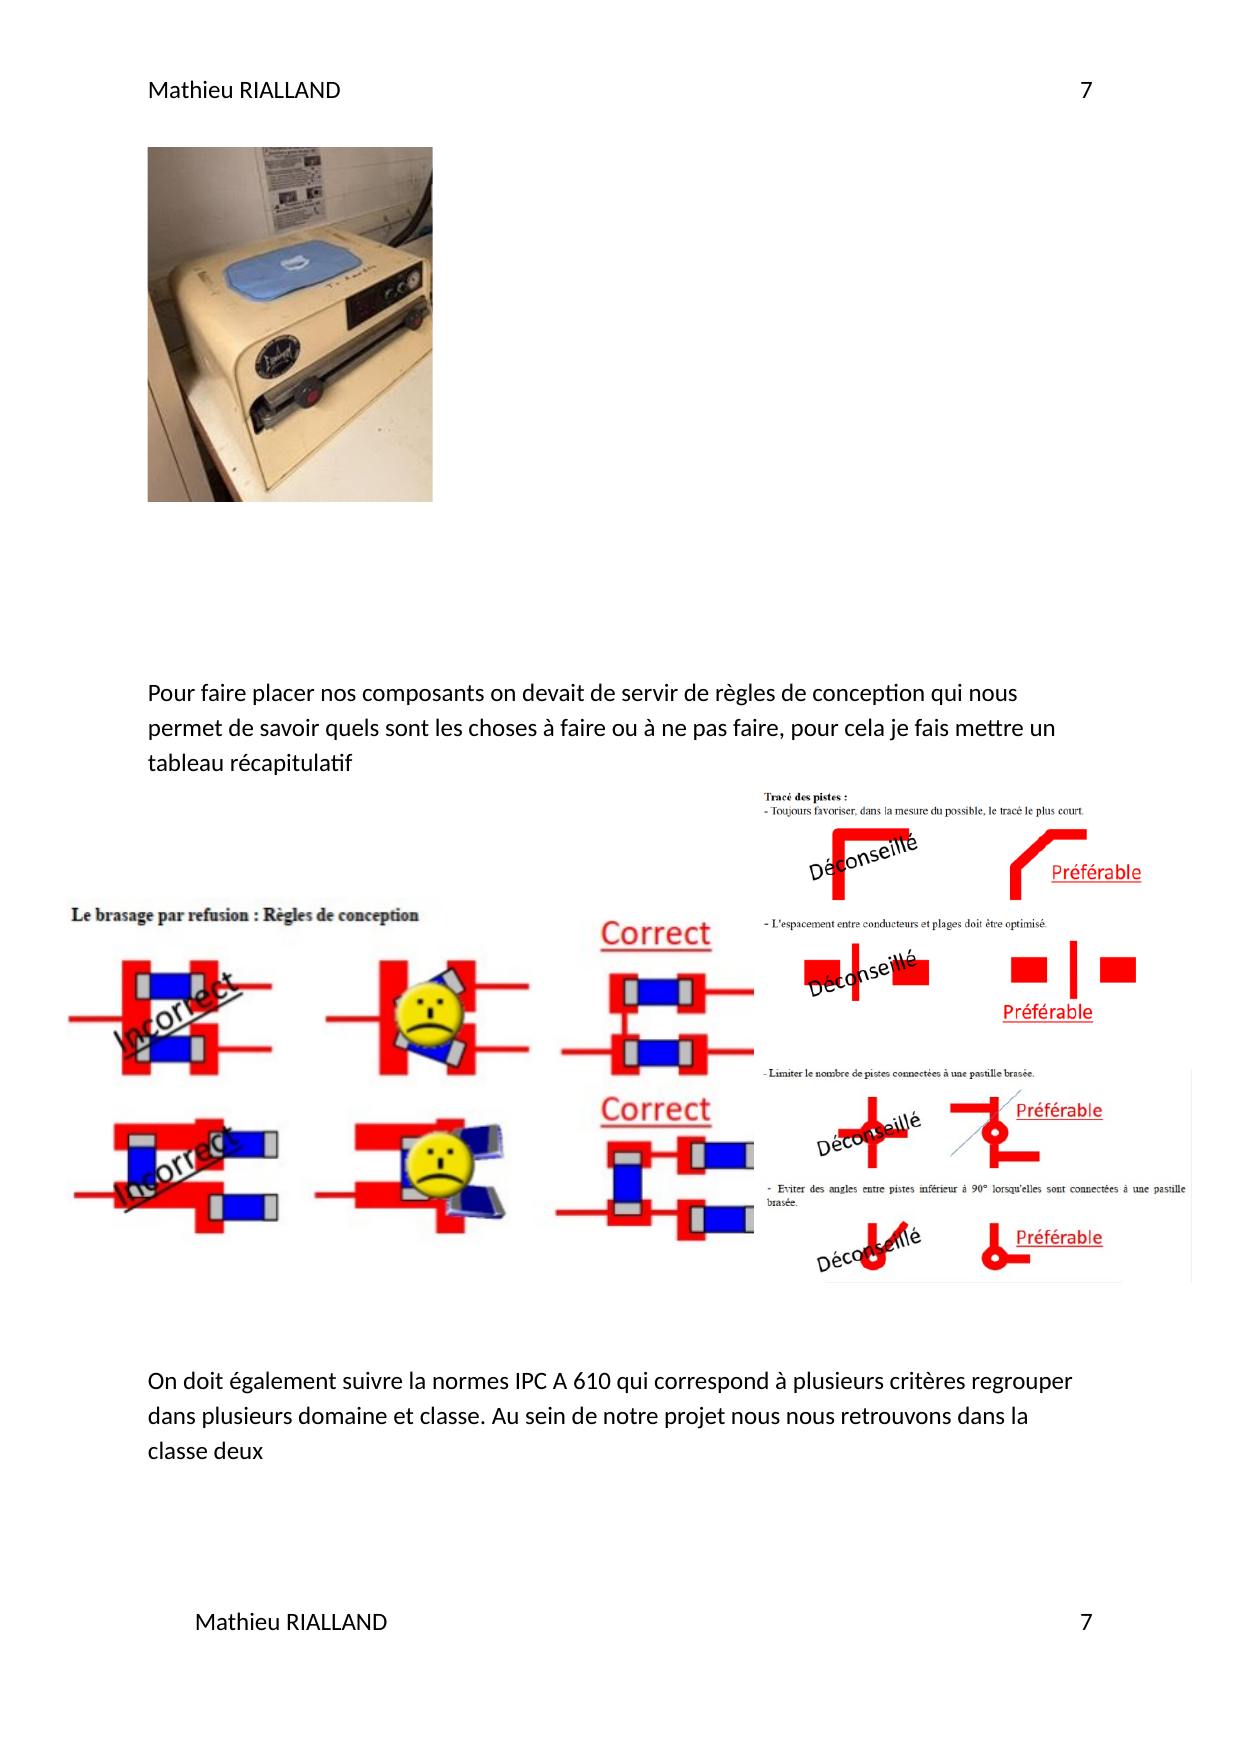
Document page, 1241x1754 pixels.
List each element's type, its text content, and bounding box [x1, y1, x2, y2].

text Pour faire placer nos composants on devait de servir de règles de conception qui nous permet de savoir quels sont les choses à faire ou à ne pas faire, pour cela je fais mettre un tableau récapitulatif [148, 677, 1093, 778]
text On doit également suivre la normes IPC A 610 qui correspond à plusieurs critères regrouper dans plusieurs domaine et classe. Au sein de notre projet nous nous retrouvons dans la classe deux [148, 1365, 1093, 1465]
